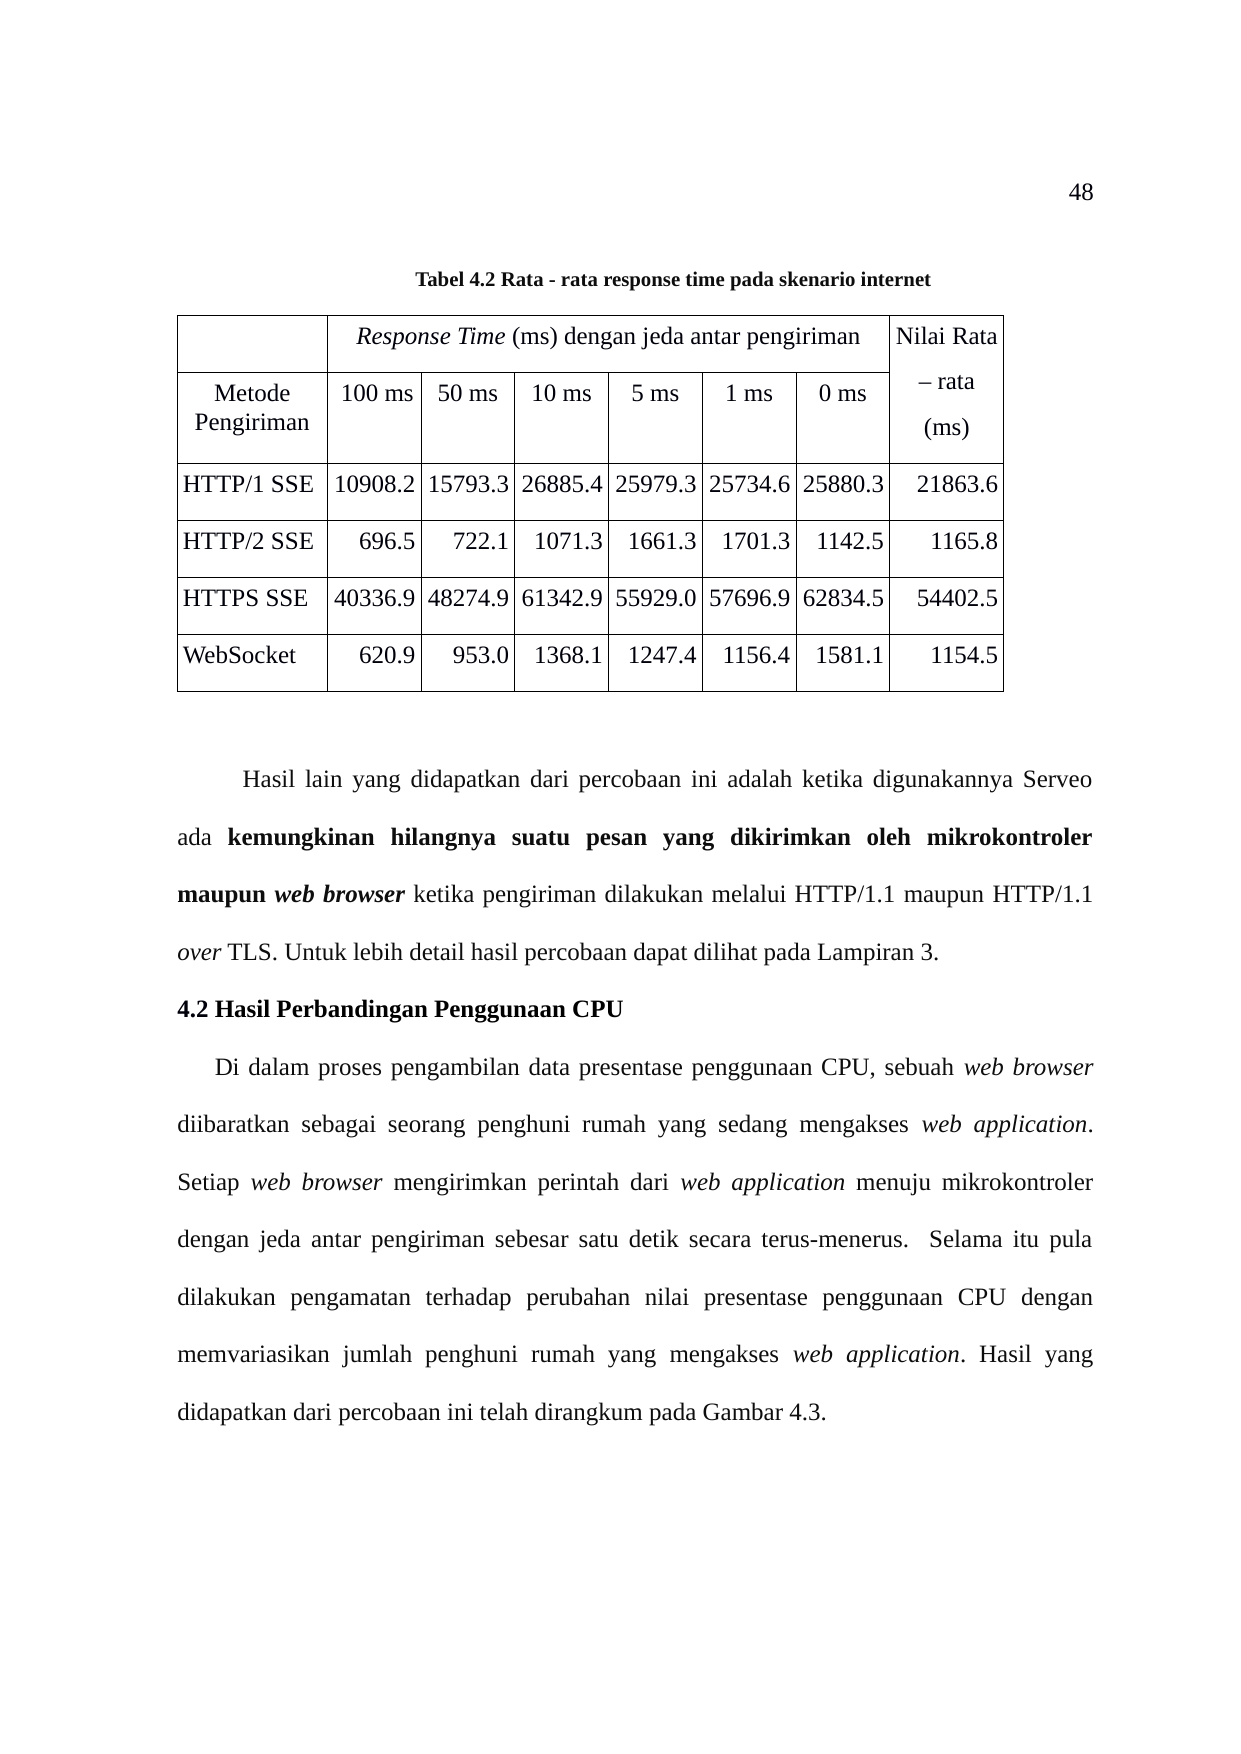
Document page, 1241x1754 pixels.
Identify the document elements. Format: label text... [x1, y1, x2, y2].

table_cell HTTP/1 SSE [178, 464, 327, 520]
table_cell 55929.0 [609, 578, 702, 634]
table_cell 620.9 [328, 635, 421, 691]
table_cell 1581.1 [797, 635, 889, 691]
table_cell 26885.4 [515, 464, 608, 520]
table_cell 15793.3 [422, 464, 514, 520]
text 2Tabel 4.2 Rata - rata response time pada skenario internet [177, 267, 1093, 291]
table_cell 1701.3 [703, 521, 796, 577]
table_cell 1071.3 [515, 521, 608, 577]
table_cell 696.5 [328, 521, 421, 577]
table_cell HTTPS SSE [178, 578, 327, 634]
table_cell 1165.8 [890, 521, 1003, 577]
table_cell 25979.3 [609, 464, 702, 520]
table_cell 57696.9 [703, 578, 796, 634]
table_cell 50 ms [422, 373, 514, 463]
table_cell 25880.3 [797, 464, 889, 520]
text Di dalam proses pengambilan data presentase penggunaan CPU, sebuah web browser diibaratkan sebagai seorang penghuni rumah yang sedang mengakses web application. Setiap web browser mengirimkan perintah dari web application menuju mikrokontroler dengan jeda antar pengiriman sebesar satu detik secara terus-menerus. Selama itu pula dilakukan pengamatan terhadap perubahan nilai presentase penggunaan CPU dengan memvariasikan jumlah penghuni rumah yang mengakses web application. Hasil yang didapatkan dari percobaan ini telah dirangkum pada Gambar 4.3. [177, 1052, 1093, 1425]
table_cell 0 ms [797, 373, 889, 463]
table_cell 1 ms [703, 373, 796, 463]
table_cell 5 ms [609, 373, 702, 463]
table_cell 40336.9 [328, 578, 421, 634]
table_header Nilai Rata – rata (ms) [890, 316, 1003, 463]
table_cell 1154.5 [890, 635, 1003, 691]
table_cell 21863.6 [890, 464, 1003, 520]
table_header Response Time (ms) dengan jeda antar pengiriman [328, 316, 889, 372]
table_cell 10 ms [515, 373, 608, 463]
table_cell 62834.5 [797, 578, 889, 634]
table_header [178, 316, 327, 372]
table_cell HTTP/2 SSE [178, 521, 327, 577]
subtitle 4.2 Hasil Perbandingan Penggunaan CPU [177, 994, 1093, 1023]
table_cell Metode Pengiriman [178, 373, 327, 463]
table_cell 100 ms [328, 373, 421, 463]
table_cell 1156.4 [703, 635, 796, 691]
table_cell 1247.4 [609, 635, 702, 691]
table_cell 25734.6 [703, 464, 796, 520]
table_cell 54402.5 [890, 578, 1003, 634]
table_cell 722.1 [422, 521, 514, 577]
table_cell 1661.3 [609, 521, 702, 577]
table_cell 1142.5 [797, 521, 889, 577]
table_cell 61342.9 [515, 578, 608, 634]
text Hasil lain yang didapatkan dari percobaan ini adalah ketika digunakannya Serveo ada kemungkinan hilangnya suatu pesan yang dikirimkan oleh mikrokontroler maupun web browser ketika pengiriman dilakukan melalui HTTP/1.1 maupun HTTP/1.1 over TLS. Untuk lebih detail hasil percobaan dapat dilihat pada Lampiran 3. [177, 764, 1093, 965]
table_cell 48274.9 [422, 578, 514, 634]
table_cell 10908.2 [328, 464, 421, 520]
table_cell 1368.1 [515, 635, 608, 691]
table_cell 953.0 [422, 635, 514, 691]
table_cell WebSocket [178, 635, 327, 691]
